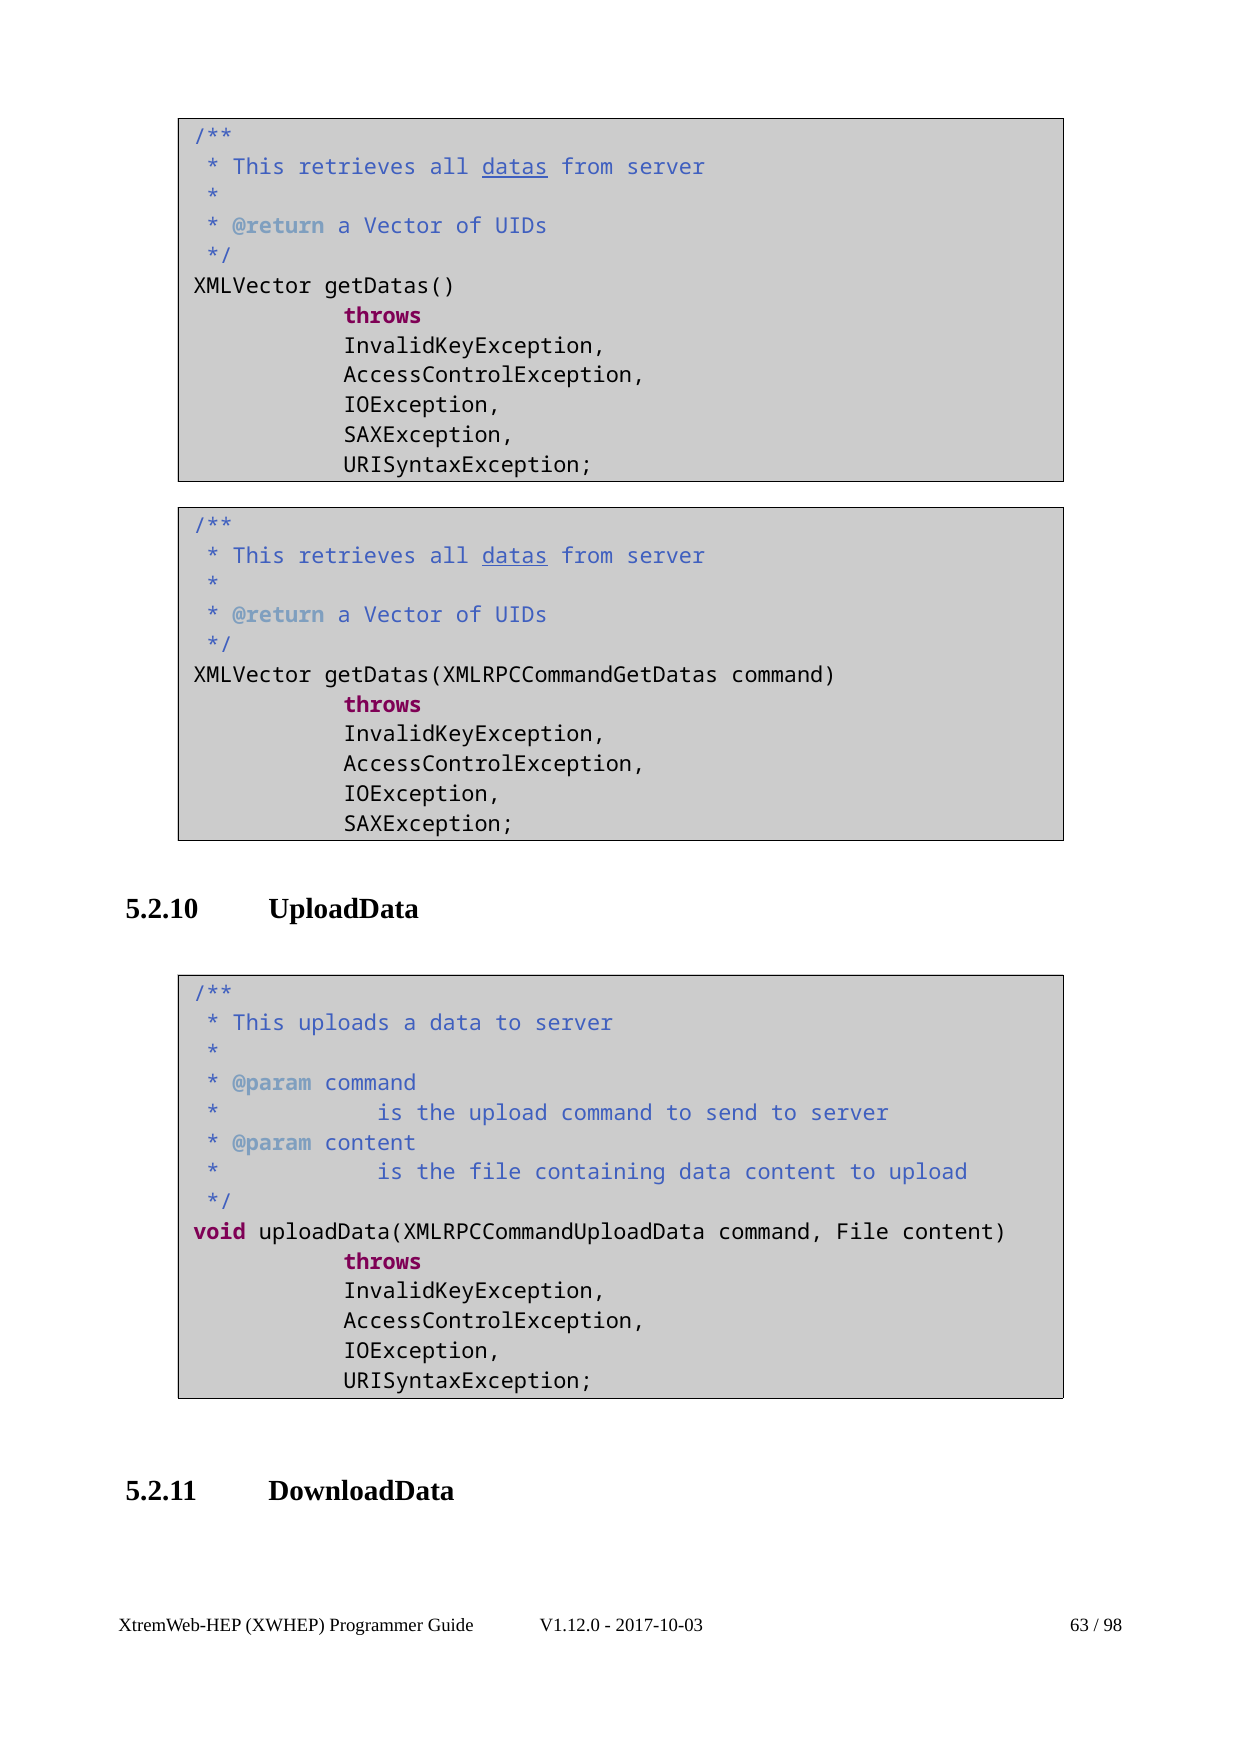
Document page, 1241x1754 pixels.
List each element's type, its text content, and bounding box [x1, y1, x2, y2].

text InvalidKeyException, [179, 715, 1063, 745]
text * is the upload command to send to server [179, 1094, 1063, 1123]
text /** [179, 976, 1063, 1004]
text * This retrieves all datas from server [179, 148, 1063, 178]
text /** [179, 508, 1063, 537]
text throws [179, 1243, 1063, 1272]
text SAXException; [179, 805, 1063, 840]
text * [179, 1034, 1063, 1064]
text URISyntaxException; [179, 446, 1063, 481]
text InvalidKeyException, [179, 327, 1063, 356]
text XMLVector getDatas(XMLRPCCommandGetDatas command) [179, 656, 1063, 686]
text AccessControlException, [179, 1302, 1063, 1332]
text InvalidKeyException, [179, 1272, 1063, 1302]
text throws [179, 297, 1063, 327]
text URISyntaxException; [179, 1362, 1063, 1398]
text * @return a Vector of UIDs [179, 207, 1063, 237]
text * This retrieves all datas from server [179, 537, 1063, 566]
text * @param content [179, 1123, 1063, 1153]
text SAXException, [179, 416, 1063, 446]
text * [179, 178, 1063, 207]
text * @param command [179, 1064, 1063, 1094]
subtitle DownloadData [118, 1473, 1122, 1507]
text */ [179, 1183, 1063, 1213]
text IOException, [179, 386, 1063, 416]
text XMLVector getDatas() [179, 267, 1063, 297]
text */ [179, 237, 1063, 267]
text AccessControlException, [179, 356, 1063, 386]
text void uploadData(XMLRPCCommandUploadData command, File content) [179, 1213, 1063, 1243]
text AccessControlException, [179, 745, 1063, 775]
text IOException, [179, 775, 1063, 805]
text * [179, 566, 1063, 596]
text throws [179, 686, 1063, 715]
text * @return a Vector of UIDs [179, 596, 1063, 626]
text IOException, [179, 1332, 1063, 1362]
subtitle UploadData [118, 891, 1122, 924]
text * This uploads a data to server [179, 1004, 1063, 1034]
text /** [179, 119, 1063, 148]
text */ [179, 626, 1063, 656]
text * is the file containing data content to upload [179, 1153, 1063, 1183]
